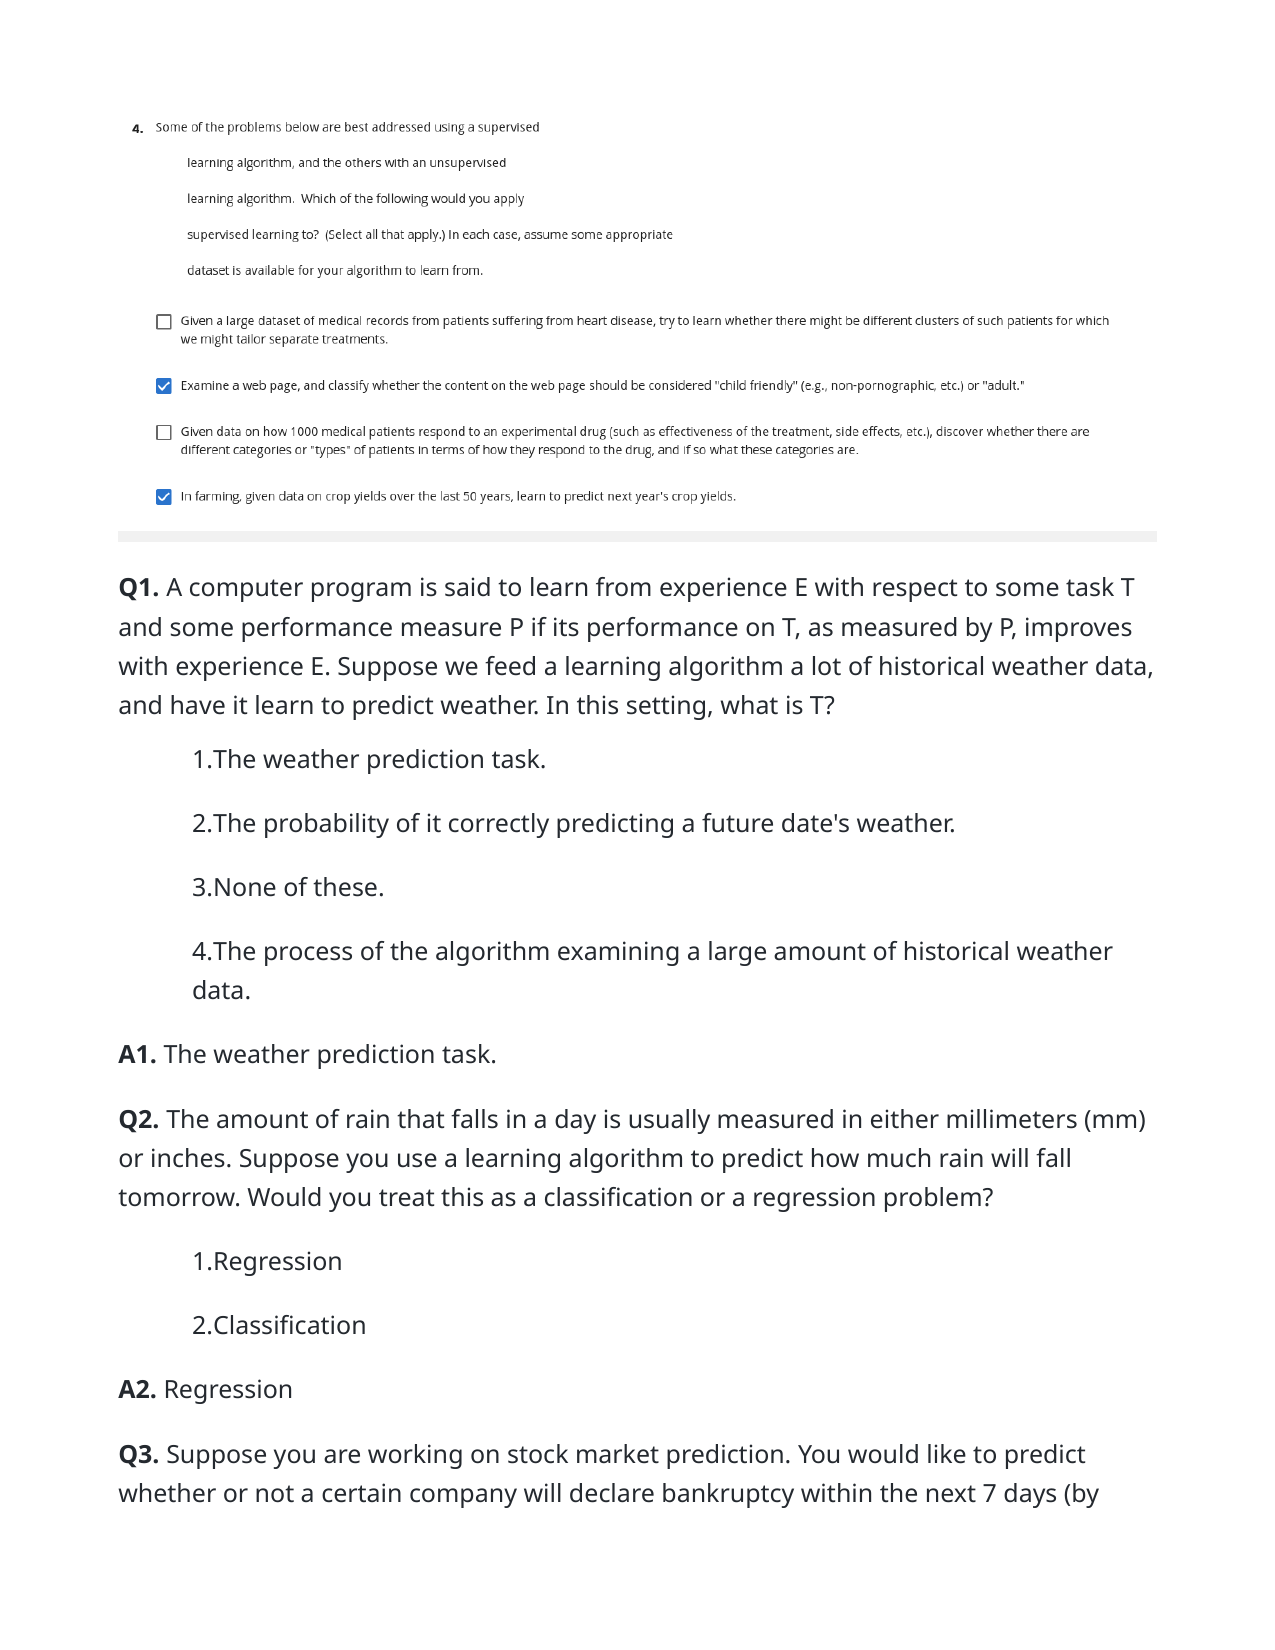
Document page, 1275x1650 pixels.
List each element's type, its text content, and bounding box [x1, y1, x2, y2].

picture [118, 118, 1157, 542]
list The probability of it correctly predicting a future date's weather. [118, 805, 1157, 839]
text Q1. A computer program is said to learn from experience E with respect to some task T and some performance measure P if its performance on T, as measured by P, improves with experience E. Suppose we feed a learning algorithm a lot of historical weather data, and have it learn to predict weather. In this setting, what is T? [118, 570, 1157, 722]
text A2. Regression [118, 1372, 1157, 1406]
list The weather prediction task. [118, 741, 1157, 775]
list Regression [118, 1244, 1157, 1278]
list None of these. [118, 869, 1157, 904]
text A1. The weather prediction task. [118, 1037, 1157, 1071]
text Q2. The amount of rain that falls in a day is usually measured in either millimeters (mm) or inches. Suppose you use a learning algorithm to predict how much rain will fall tomorrow. Would you treat this as a classification or a regression problem? [118, 1101, 1157, 1214]
text Q3. Suppose you are working on stock market prediction. You would like to predict whether or not a certain company will declare bankruptcy within the next 7 days (by [118, 1436, 1157, 1509]
list Classification [118, 1308, 1157, 1342]
list The process of the algorithm examining a large amount of historical weather data. [118, 934, 1157, 1007]
